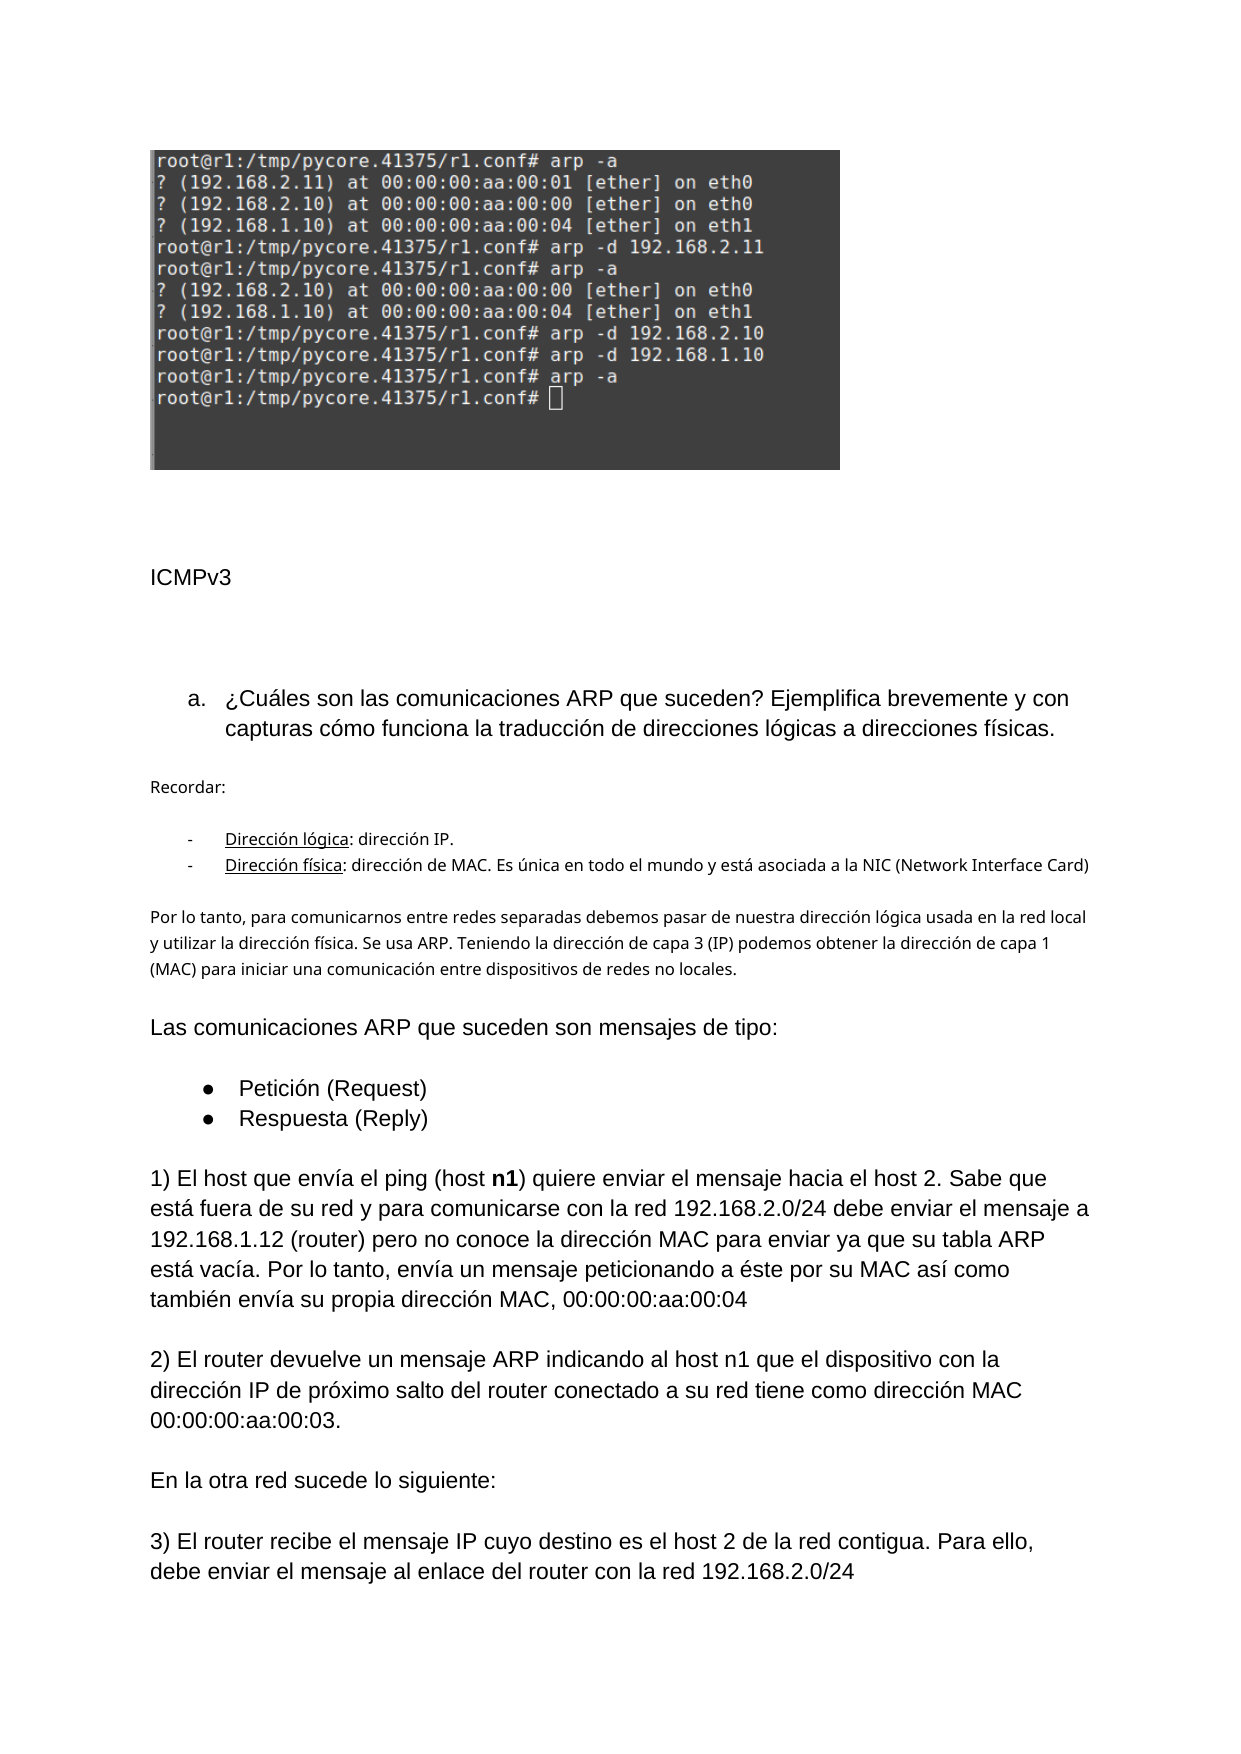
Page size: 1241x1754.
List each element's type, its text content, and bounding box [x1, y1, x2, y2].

text ICMPv3 [150, 564, 1090, 591]
text Por lo tanto, para comunicarnos entre redes separadas debemos pasar de nuestra dirección lógica usada en la red local y utilizar la dirección física. Se usa ARP. Teniendo la dirección de capa 3 (IP) podemos obtener la dirección de capa 1 (MAC) para iniciar una comunicación entre dispositivos de redes no locales. [150, 906, 1090, 981]
text 3) El router recibe el mensaje IP cuyo destino es el host 2 de la red contigua. Para ello, debe enviar el mensaje al enlace del router con la red 192.168.2.0/24 [150, 1528, 1090, 1584]
text Las comunicaciones ARP que suceden son mensajes de tipo: [150, 1014, 1090, 1041]
text 2) El router devuelve un mensaje ARP indicando al host n1 que el dispositivo con la dirección IP de próximo salto del router conectado a su red tiene como dirección MAC 00:00:00:aa:00:03. [150, 1346, 1090, 1433]
text En la otra red sucede lo siguiente: [150, 1467, 1090, 1494]
text 1) El host que envía el ping (host n1) quiere enviar el mensaje hacia el host 2. Sabe que está fuera de su red y para comunicarse con la red 192.168.2.0/24 debe enviar el mensaje a 192.168.1.12 (router) pero no conoce la dirección MAC para enviar ya que su tabla ARP está vacía. Por lo tanto, envía un mensaje peticionando a éste por su MAC así como también envía su propia dirección MAC, 00:00:00:aa:00:04 [150, 1165, 1090, 1312]
list Dirección lógica: dirección IP. [187, 828, 1090, 850]
picture [150, 150, 840, 470]
list Dirección física: dirección de MAC. Es única en todo el mundo y está asociada a la NIC (Network Interface Card) [187, 854, 1090, 876]
list Petición (Request) [201, 1074, 1090, 1101]
list Respuesta (Reply) [201, 1105, 1090, 1131]
text Recordar: [150, 776, 1090, 798]
list ¿Cuáles son las comunicaciones ARP que suceden? Ejemplifica brevemente y con capturas cómo funciona la traducción de direcciones lógicas a direcciones físicas. [187, 685, 1090, 742]
